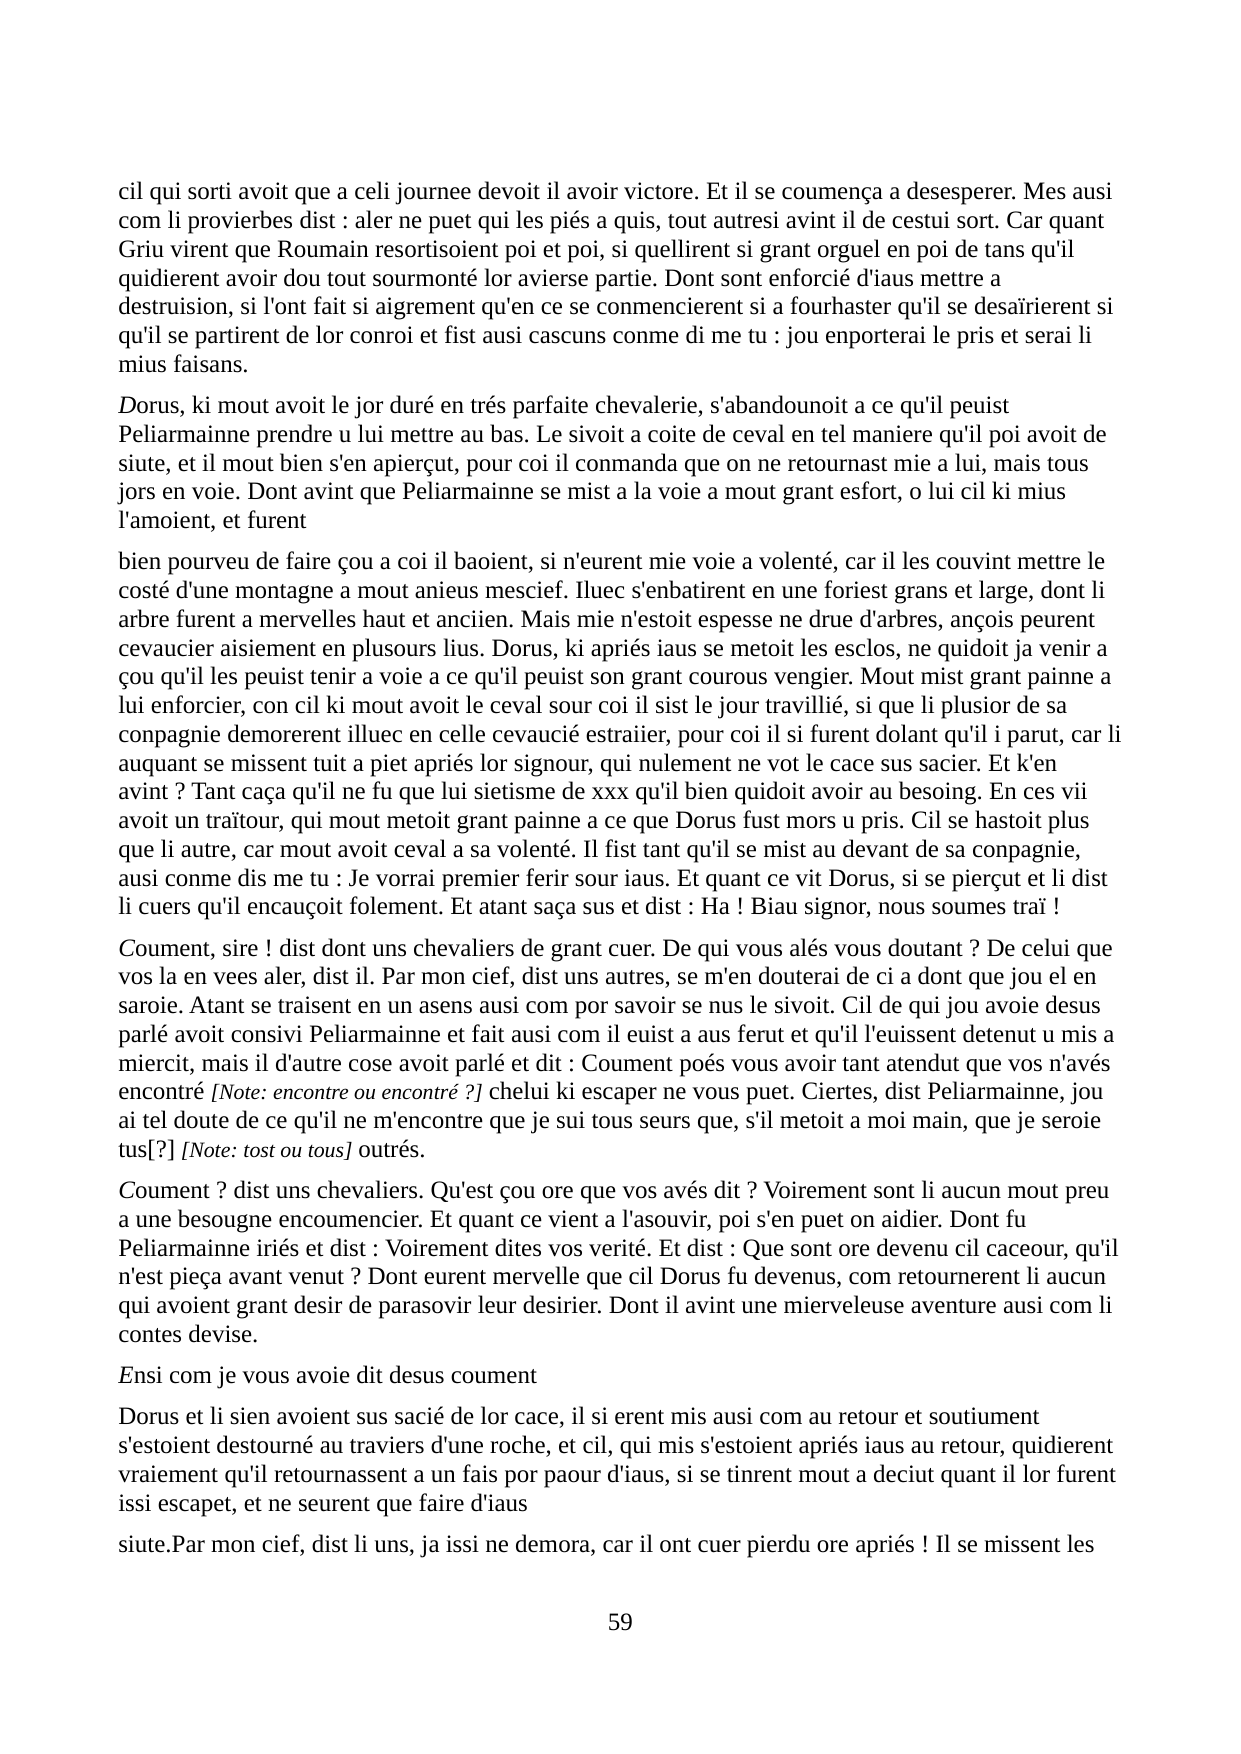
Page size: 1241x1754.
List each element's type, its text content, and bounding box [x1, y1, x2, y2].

text Ensi com je vous avoie dit desus coument [118, 1146, 1122, 1175]
text siute.Par mon cief, dist li uns, ja issi ne demora, car il ont cuer pierdu ore apriés ! Il se missent les esclos ausi com il peurent mius savoir coment il furent cacié. N'eurent mie alé tant com une fine mervelle quant il ont encontré iaus x qui venoient tout a piet en mout grant haste le traïtour[?] apriés lor signour droiturier, qui il a mort ne a vie ne vorrent falir, issi com vous porés oïr. Cil dont je avoie dit desus, ki parti s'estoient de Peliarmenus, virent ciaus venir et lor keurent seure, mais cil ne furent mie garçon, ains lor furent mout contraire, car, ausi conme je de devant vos avoie mension faite d'un chevalier qui povres d'avoir et rices de chevalerie ere, et avoit non Haynous, cil amoit Dorus de grant amor por le grant chevaliers ki en lui estoit, et d'autre part il atendoit grant bien. Il vit ciaus venir ki venoient en grant haste sour iaus, si quida vraiement que Dorus fust mors u pris. Si dist a sa conpagnie : Biau signor, or n'i a el que del bien faire, car vees ici ciaus repairier ki ont nostre signour outré ! [118, 1315, 1122, 1574]
text Coument ? dist uns chevaliers. Qu'est çou ore que vos avés dit ? Voirement sont li aucun mout preu a une besougne encoumencier. Et quant ce vient a l'asouvir, poi s'en puet on aidier. Dont fu Peliarmainne iriés et dist : Voirement dites vos verité. Et dist : Que sont ore devenu cil caceour, qu'il n'est pieça avant venut ? Dont eurent mervelle que cil Dorus fu devenus, com retournerent li aucun qui avoient grant desir de parasovir leur desirier. Dont il avint une mierveleuse aventure ausi com li contes devise. [118, 961, 1122, 1134]
text Dorus et li sien avoient sus sacié de lor cace, il si erent mis ausi com au retour et soutiument s'estoient destourné au traviers d'une roche, et cil, qui mis s'estoient apriés iaus au retour, quidierent vraiement qu'il retournassent a un fais por paour d'iaus, si se tinrent mout a deciut quant il lor furent issi escapet, et ne seurent que faire d'iaus [118, 1188, 1122, 1303]
text bien pourveu de faire çou a coi il baoient, si n'eurent mie voie a volenté, car il les couvint mettre le costé d'une montagne a mout anieus mescief. Iluec s'enbatirent en une foriest grans et large, dont li arbre furent a mervelles haut et anciien. Mais mie n'estoit espesse ne drue d'arbres, ançois peurent cevaucier aisiement en plusours lius. Dorus, ki apriés iaus se metoit les esclos, ne quidoit ja venir a çou qu'il les peuist tenir a voie a ce qu'il peuist son grant courous vengier. Mout mist grant painne a lui enforcier, con cil ki mout avoit le ceval sour coi il sist le jour travillié, si que li plusior de sa conpagnie demorerent illuec en celle cevaucié estraiier, pour coi il si furent dolant qu'il i parut, car li auquant se missent tuit a piet apriés lor signour, qui nulement ne vot le cace sus sacier. Et k'en avint ? Tant caça qu'il ne fu que lui sietisme de xxx qu'il bien quidoit avoir au besoing. En ces vii avoit un traïtour, qui mout metoit grant painne a ce que Dorus fust mors u pris. Cil se hastoit plus que li autre, car mout avoit ceval a sa volenté. Il fist tant qu'il se mist au devant de sa conpagnie, ausi conme dis me tu : Je vorrai premier ferir sour iaus. Et quant ce vit Dorus, si se pierçut et li dist li cuers qu'il encauçoit folement. Et atant saça sus et dist : Ha ! Biau signor, nous soumes traï ! [118, 333, 1122, 706]
text Dorus, ki mout avoit le jor duré en trés parfaite chevalerie, s'abandounoit a ce qu'il peuist Peliarmainne prendre u lui mettre au bas. Le sivoit a coite de ceval en tel maniere qu'il poi avoit de siute, et il mout bien s'en apierçut, pour coi il conmanda que on ne retournast mie a lui, mais tous jors en voie. Dont avint que Peliarmainne se mist a la voie a mout grant esfort, o lui cil ki mius l'amoient, et furent [118, 176, 1122, 320]
text Coument, sire ! dist dont uns chevaliers de grant cuer. De qui vous alés vous doutant ? De celui que vos la en vees aler, dist il. Par mon cief, dist uns autres, se m'en douterai de ci a dont que jou el en saroie. Atant se traisent en un asens ausi com por savoir se nus le sivoit. Cil de qui jou avoie desus parlé avoit consivi Peliarmainne et fait ausi com il euist a aus ferut et qu'il l'euissent detenut u mis a miercit, mais il d'autre cose avoit parlé et dit : Coument poés vous avoir tant atendut que vos n'avés encontré [Note: encontre ou encontré ?] chelui ki escaper ne vous puet. Ciertes, dist Peliarmainne, jou ai tel doute de ce qu'il ne m'encontre que je sui tous seurs que, s'il metoit a moi main, que je seroie tus[?] [Note: tost ou tous] outrés. [118, 719, 1122, 949]
